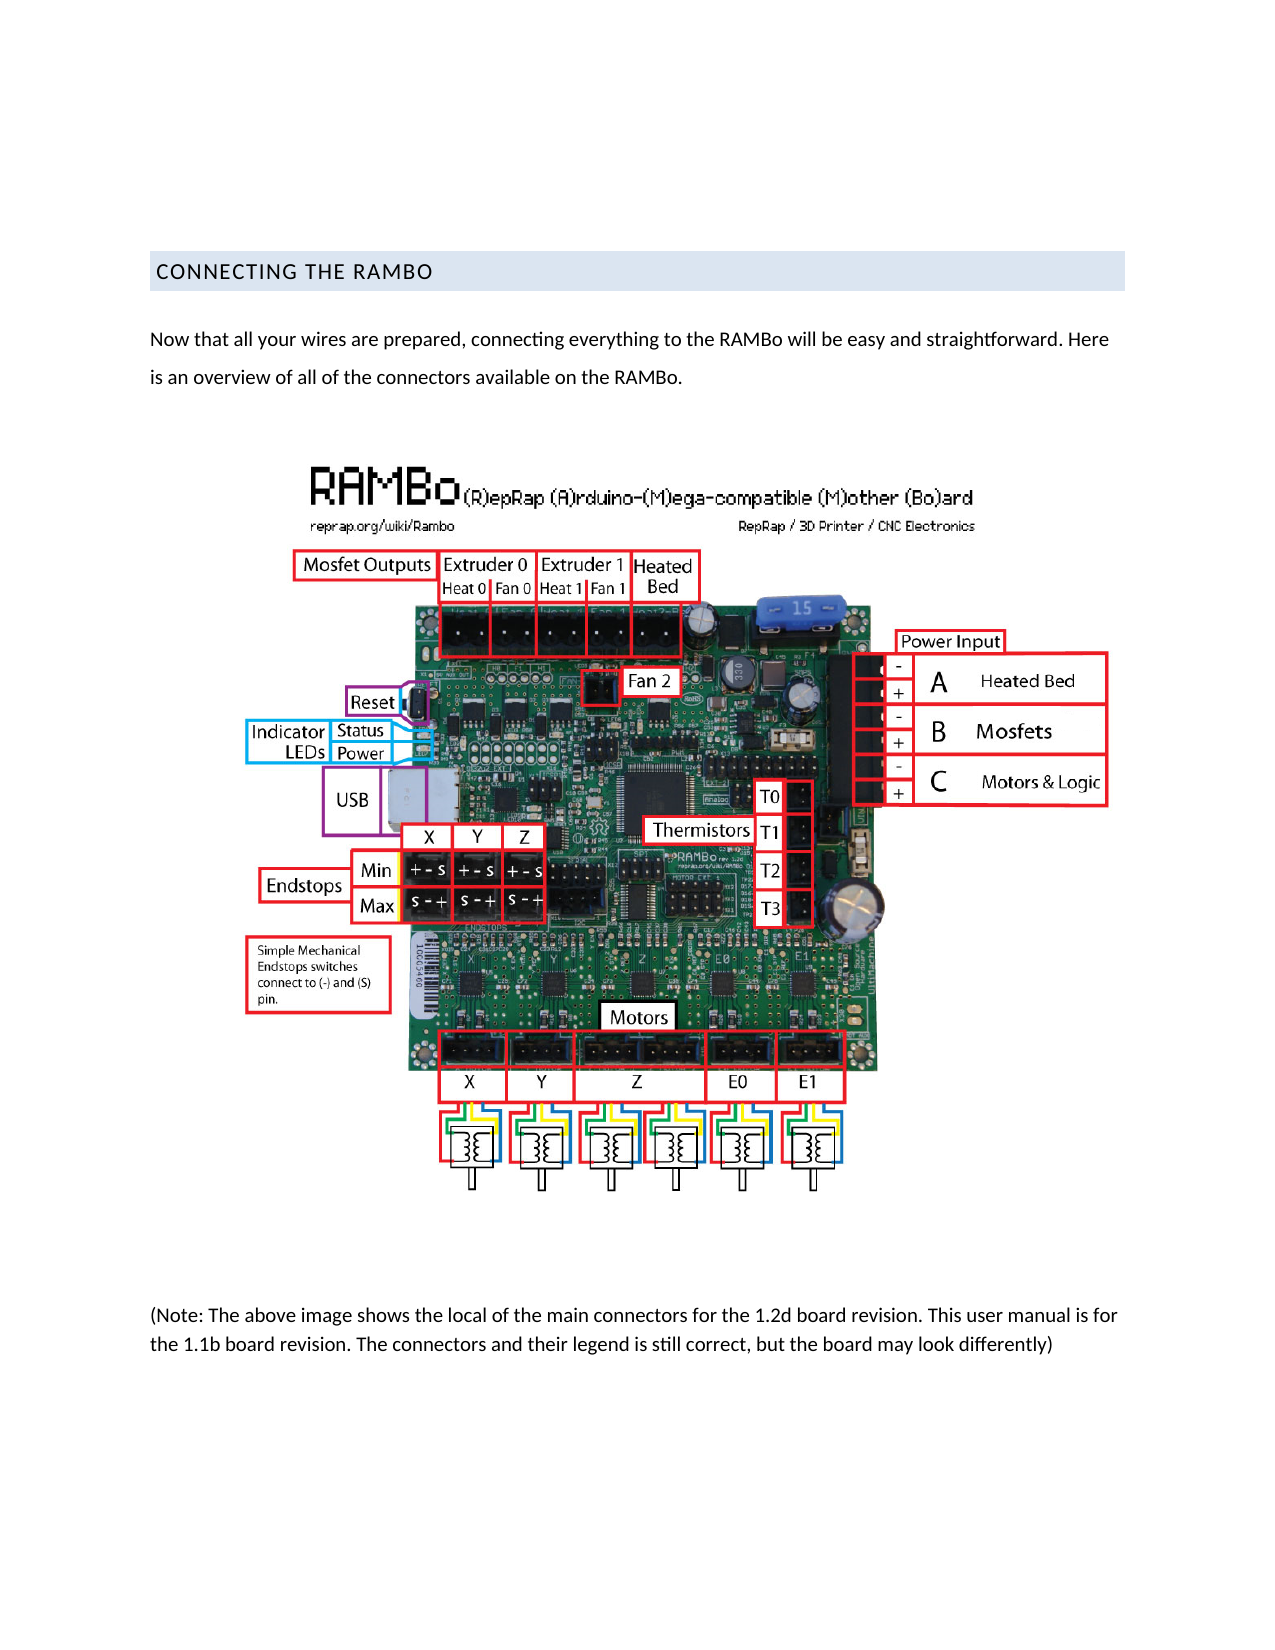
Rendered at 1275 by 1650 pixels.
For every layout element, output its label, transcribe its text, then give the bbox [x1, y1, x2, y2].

text (Note: The above image shows the local of the main connectors for the 1.2d board revision. This user manual is for the 1.1b board revision. The connectors and their legend is still correct, but the board may look differently) [150, 1302, 1125, 1356]
subtitle Connecting the RAMBo [156, 257, 1119, 285]
text Now that all your wires are prepared, connecting everything to the RAMBo will be easy and straightforward. Here is an overview of all of the connectors available on the RAMBo. [150, 326, 1125, 389]
